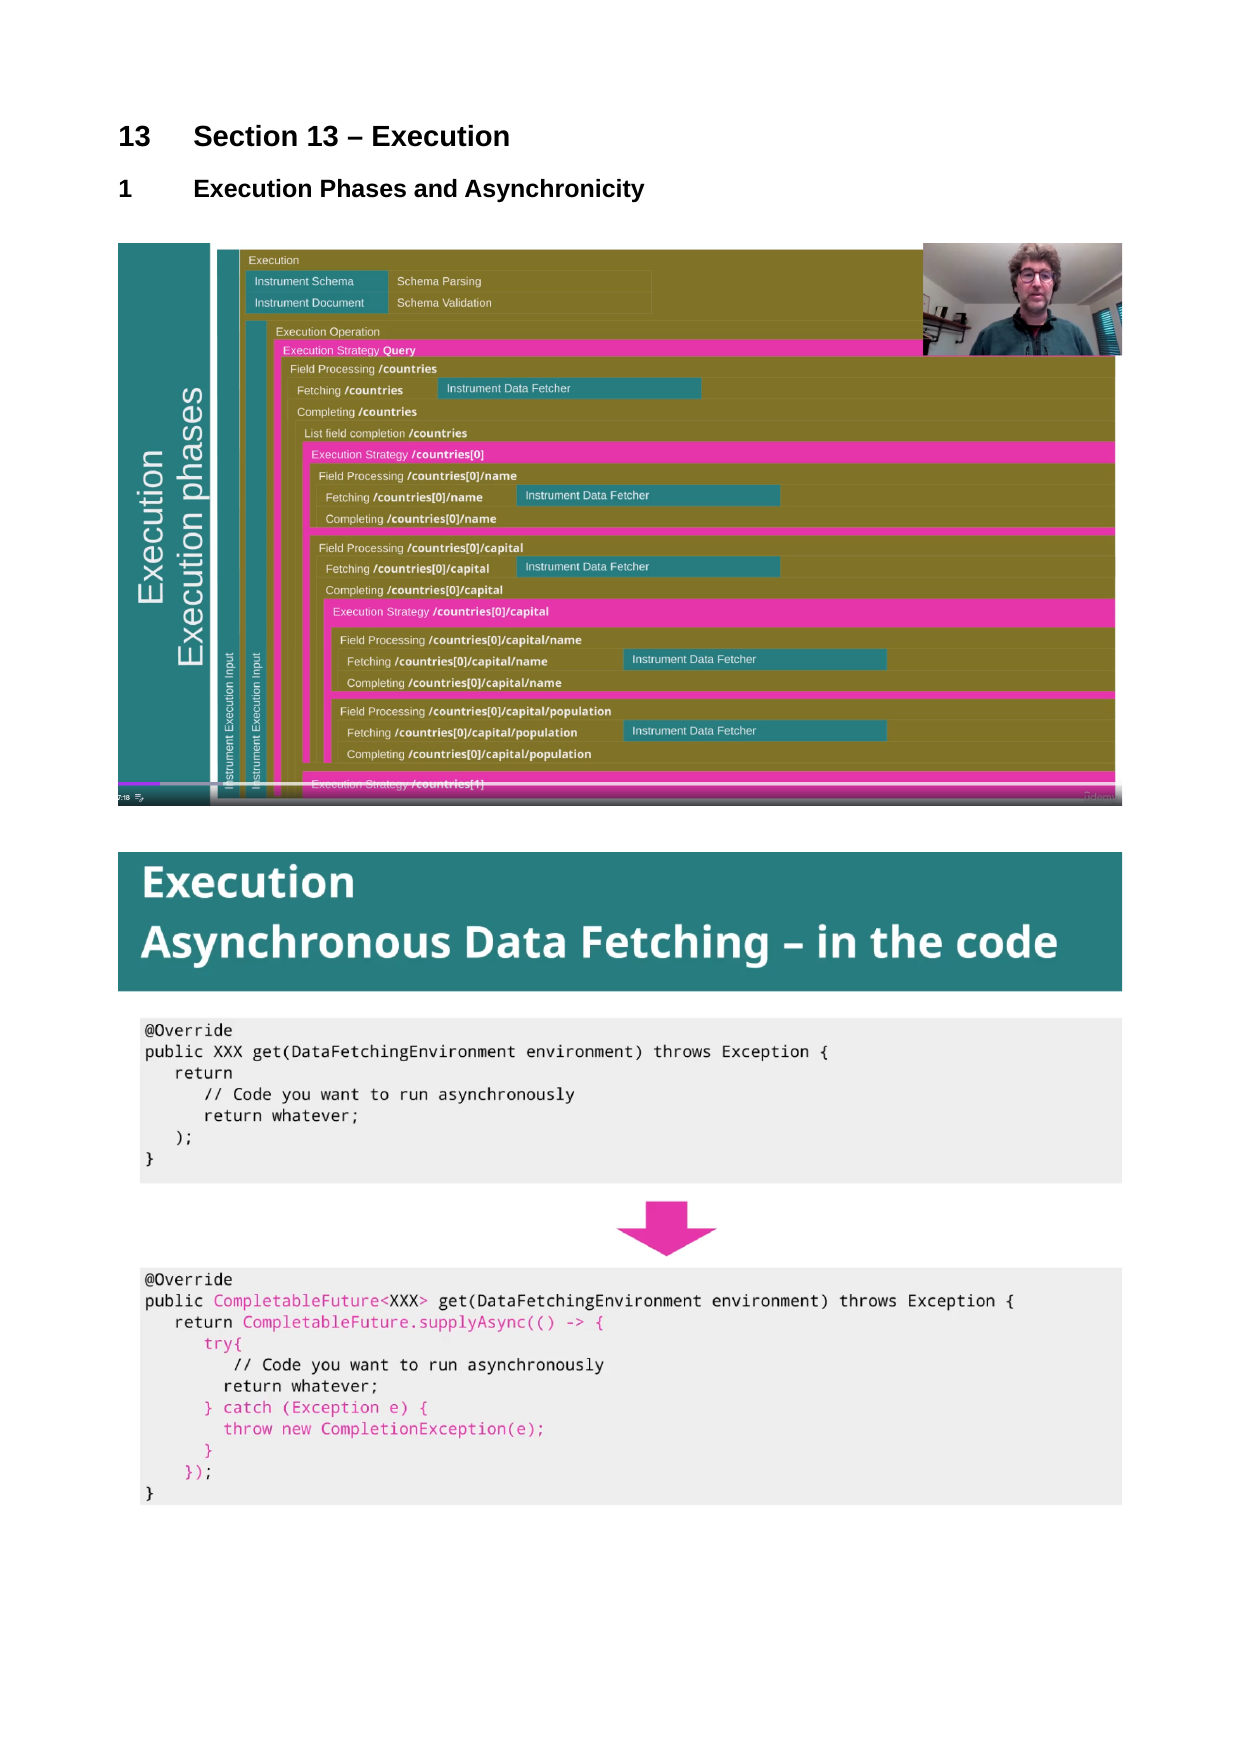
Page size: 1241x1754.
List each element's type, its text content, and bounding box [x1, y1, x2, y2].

picture [118, 852, 1123, 1517]
subtitle Execution Phases and Asynchronicity [118, 174, 1122, 202]
subtitle Section 13 – Execution [118, 119, 1122, 153]
picture [118, 243, 1123, 806]
